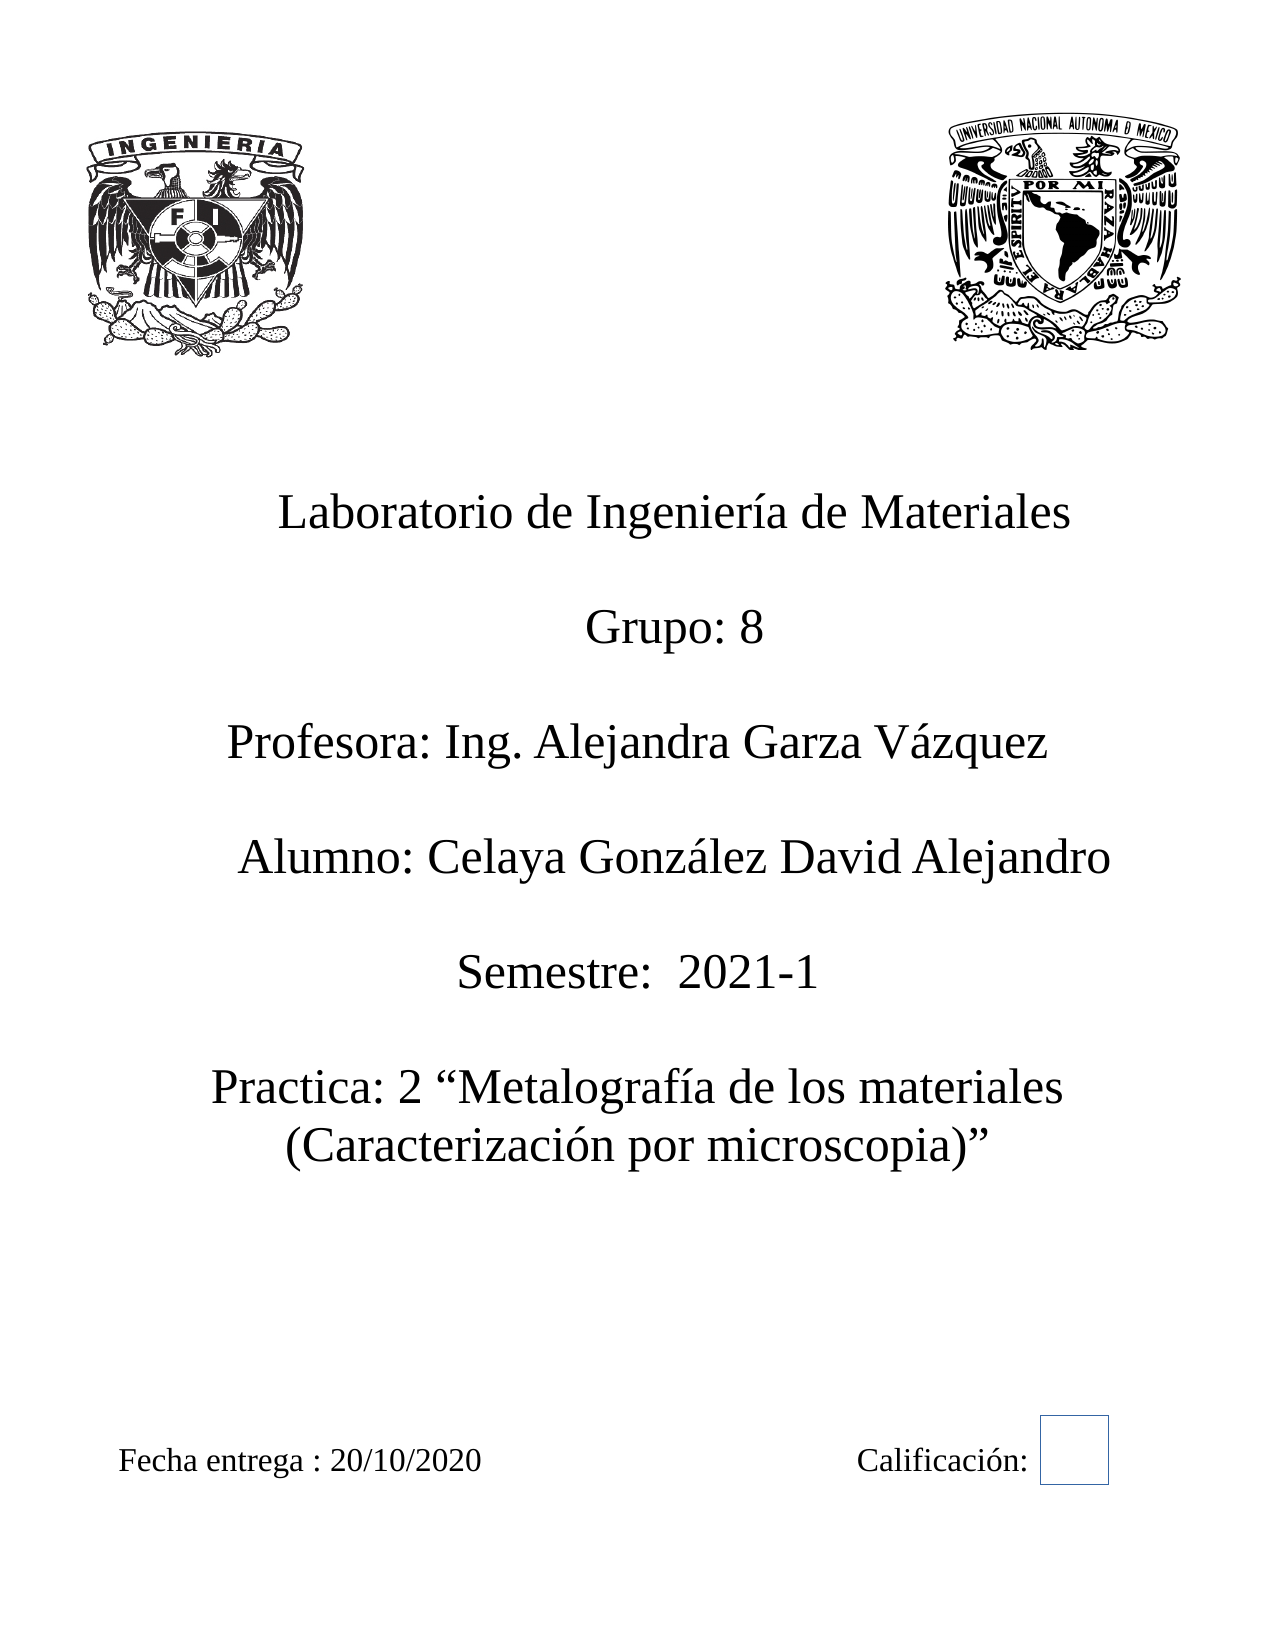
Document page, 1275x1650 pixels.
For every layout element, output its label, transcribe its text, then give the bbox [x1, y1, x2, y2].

text Profesora: Ing. Alejandra Garza Vázquez [118, 712, 1157, 770]
text Practica: 2 “Metalografía de los materiales (Caracterización por microscopia)” [118, 1057, 1157, 1172]
text Fecha entrega : 20/10/2020 Calificación: [118, 1441, 1040, 1479]
text Semestre: 2021-1 [118, 942, 1157, 1000]
text Laboratorio de Ingeniería de Materiales [118, 482, 1157, 540]
text Grupo: 8 [118, 597, 1157, 655]
picture [76, 122, 313, 359]
picture [944, 112, 1181, 350]
text [1109, 1441, 1157, 1479]
text Alumno: Celaya González David Alejandro [118, 827, 1157, 885]
